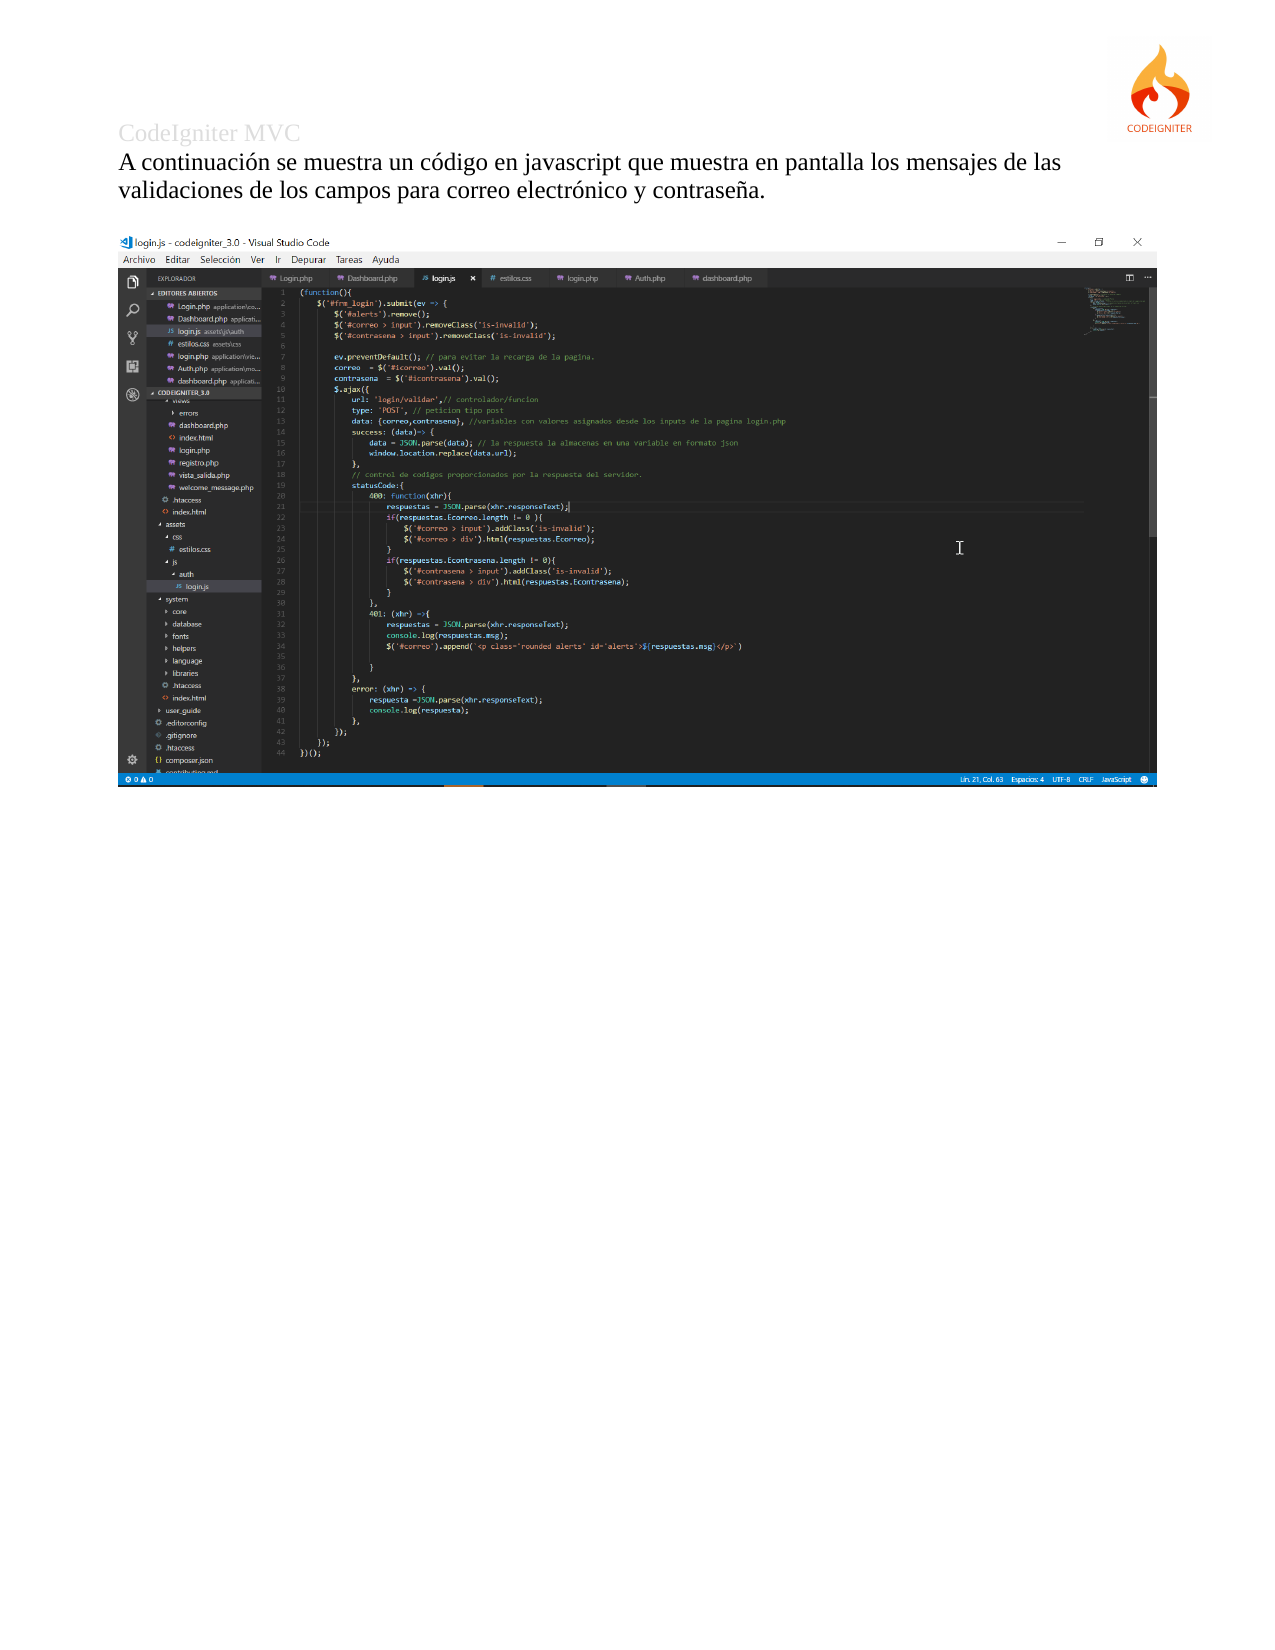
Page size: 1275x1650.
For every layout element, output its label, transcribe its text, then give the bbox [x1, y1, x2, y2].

picture [118, 233, 1157, 787]
picture [1107, 36, 1213, 142]
text A continuación se muestra un código en javascript que muestra en pantalla los mensajes de las validaciones de los campos para correo electrónico y contraseña. [118, 147, 1157, 204]
